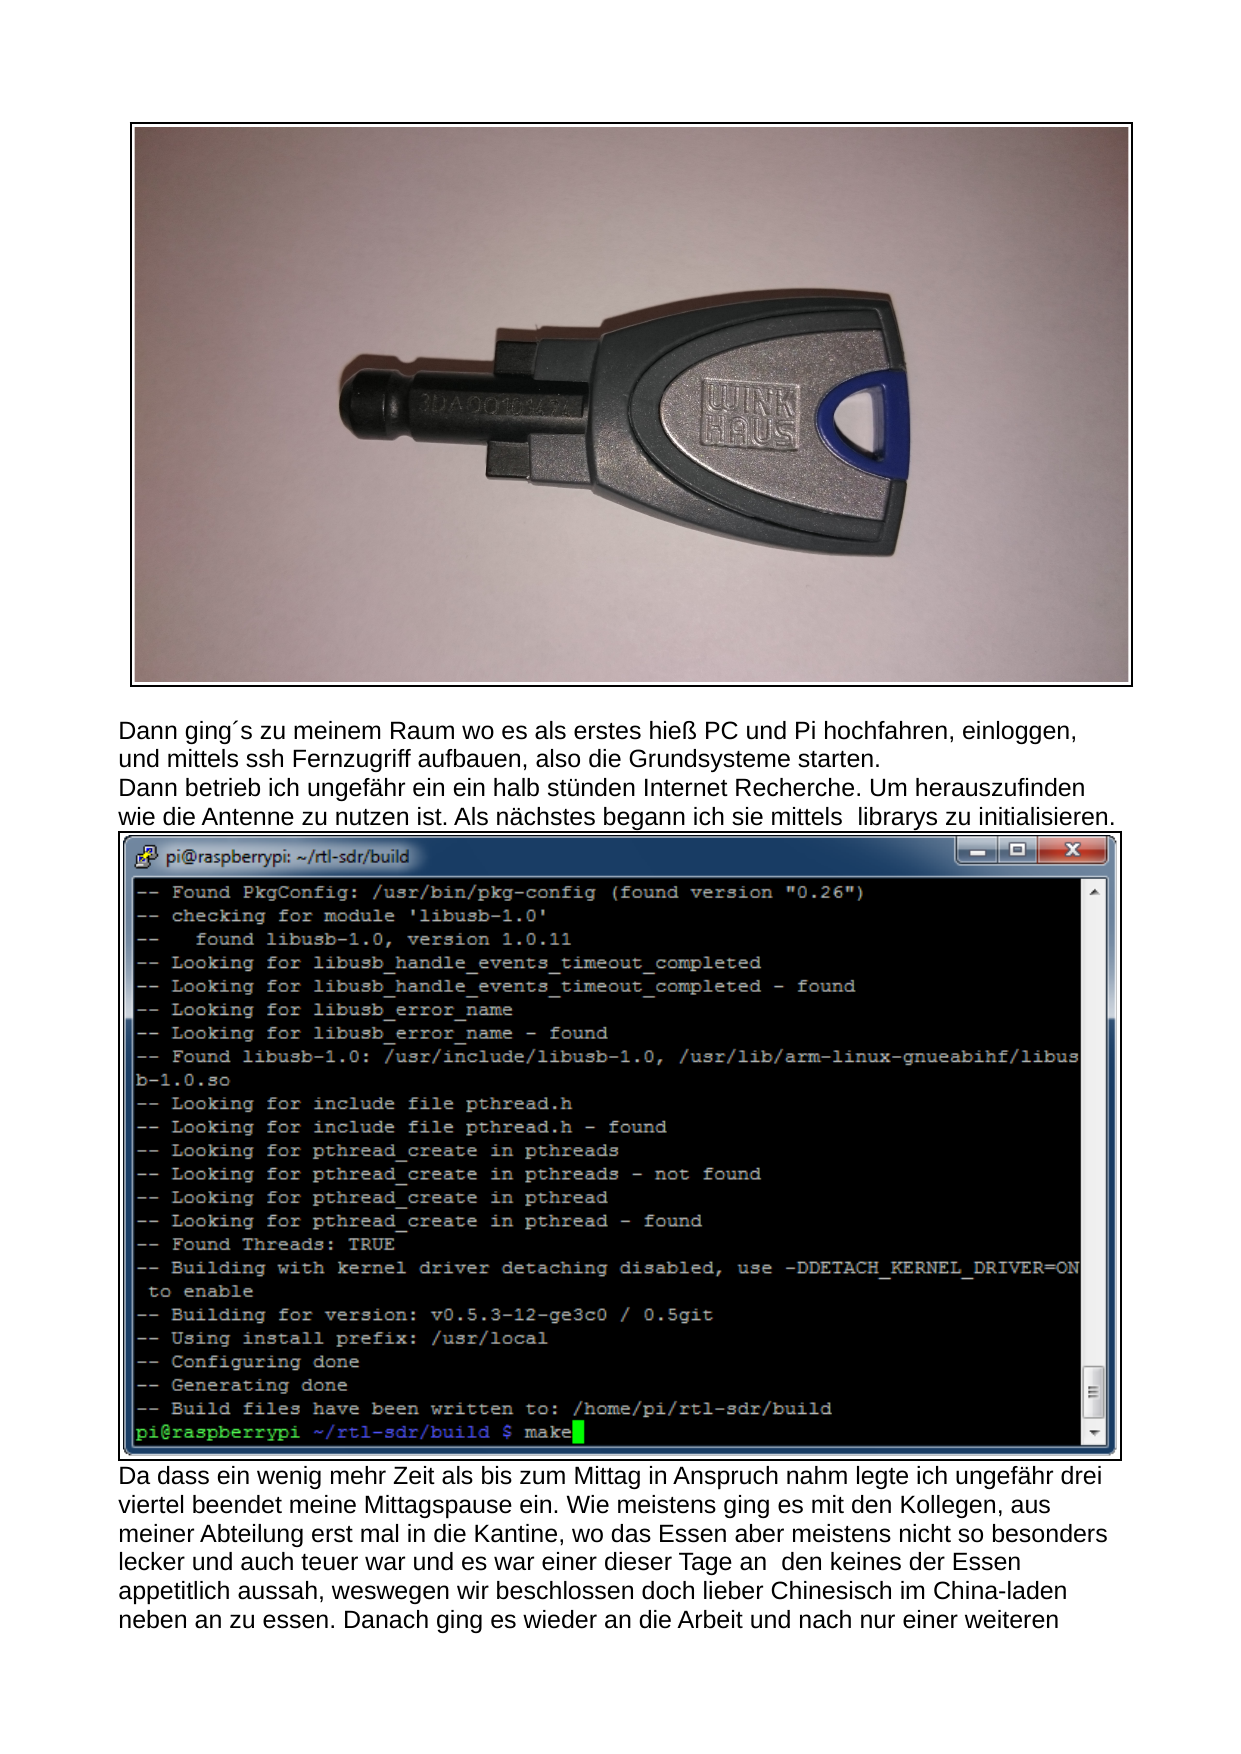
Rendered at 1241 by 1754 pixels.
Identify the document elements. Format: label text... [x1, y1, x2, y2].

picture [123, 835, 1118, 1457]
text Dann betrieb ich ungefähr ein ein halb stünden Internet Recherche. Um herauszufinden wie die Antenne zu nutzen ist. Als nächstes begann ich sie mittels librarys zu initialisieren. [118, 773, 1122, 831]
text Da dass ein wenig mehr Zeit als bis zum Mittag in Anspruch nahm legte ich ungefähr drei viertel beendet meine Mittagspause ein. Wie meistens ging es mit den Kollegen, aus meiner Abteilung erst mal in die Kantine, wo das Essen aber meistens nicht so besonders lecker und auch teuer war und es war einer dieser Tage an den keines der Essen appetitlich aussah, weswegen wir beschlossen doch lieber Chinesisch im China-laden neben an zu essen. Danach ging es wieder an die Arbeit und nach nur einer weiteren [118, 1461, 1122, 1634]
text [120, 833, 1120, 1459]
text Dann ging´s zu meinem Raum wo es als erstes hieß PC und Pi hochfahren, einloggen, und mittels ssh Fernzugriff aufbauen, also die Grundsysteme starten. [118, 716, 1122, 773]
picture [134, 127, 1129, 682]
